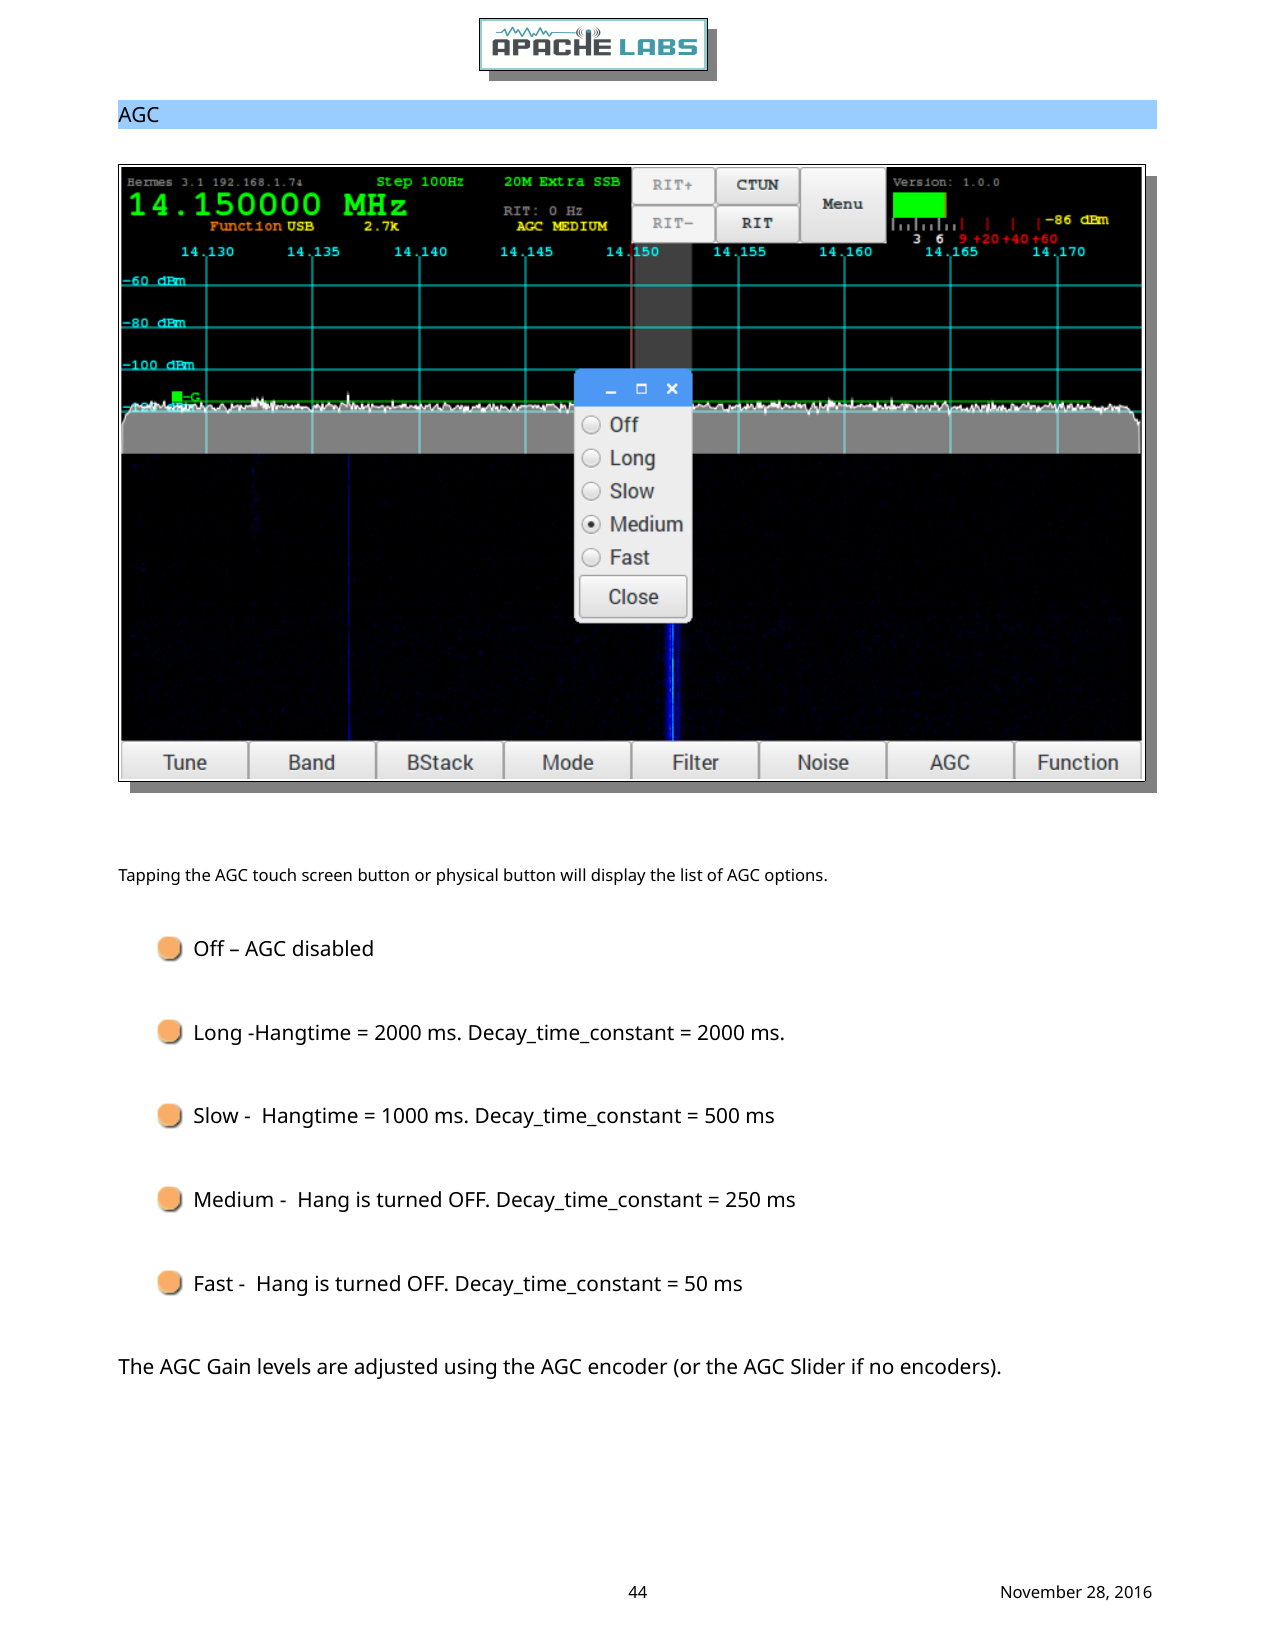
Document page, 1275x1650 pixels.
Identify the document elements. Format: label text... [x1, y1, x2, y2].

subtitle AGC [118, 100, 1157, 129]
picture [156, 935, 185, 964]
text Tapping the AGC touch screen button or physical button will display the list of AGC options. [118, 864, 1157, 886]
subtitle Long -Hangtime = 2000 ms. Decay_time_constant = 2000 ms. [156, 1018, 1157, 1048]
picture [482, 21, 704, 68]
subtitle Off – AGC disabled [156, 934, 1157, 964]
picture [156, 1269, 185, 1298]
subtitle The AGC Gain levels are adjusted using the AGC encoder (or the AGC Slider if no encoders). [118, 1352, 1157, 1381]
subtitle Medium - Hang is turned OFF. Decay_time_constant = 250 ms [185, 1185, 1157, 1215]
picture [156, 1018, 185, 1047]
picture [156, 1102, 185, 1131]
picture [121, 167, 1142, 779]
subtitle Fast - Hang is turned OFF. Decay_time_constant = 50 ms [156, 1269, 1157, 1299]
subtitle Slow - Hangtime = 1000 ms. Decay_time_constant = 500 ms [156, 1101, 1157, 1132]
picture [156, 1185, 185, 1215]
